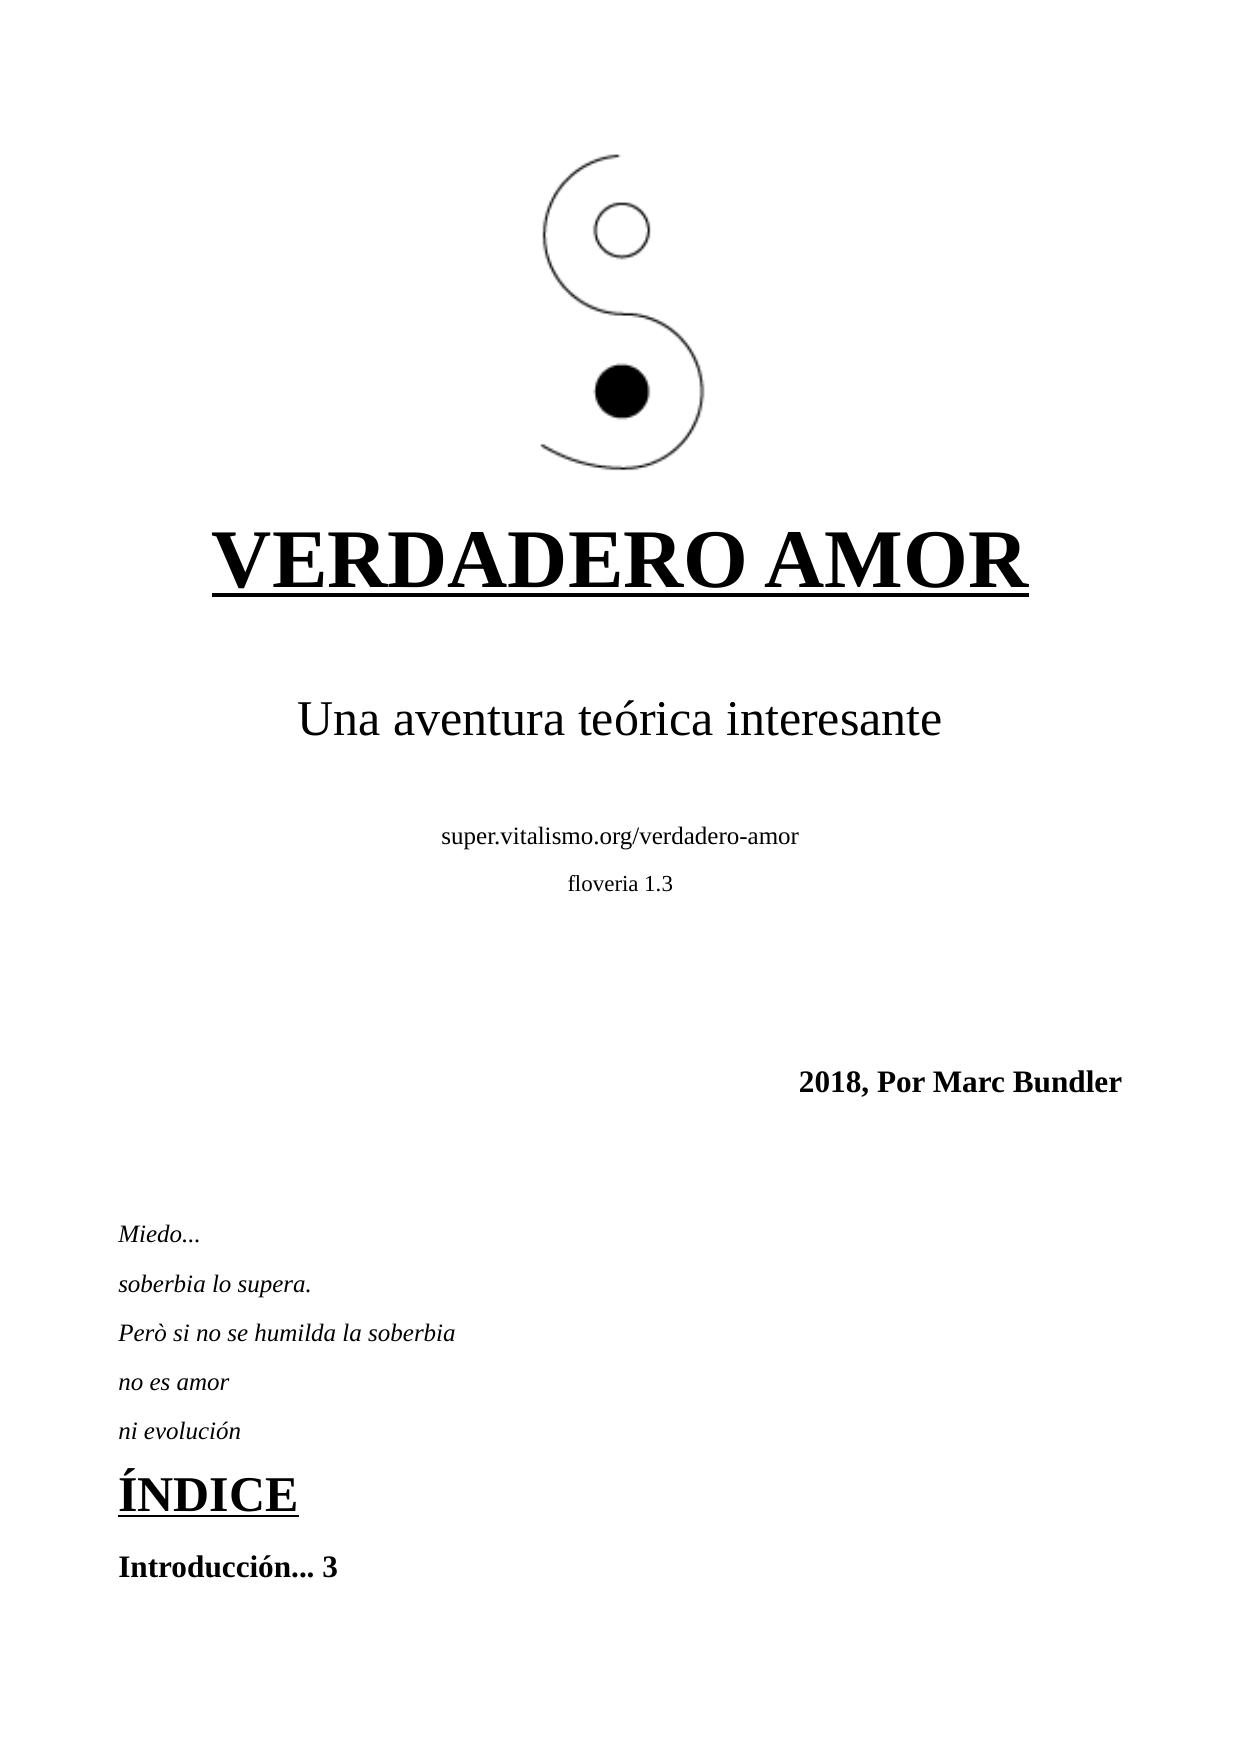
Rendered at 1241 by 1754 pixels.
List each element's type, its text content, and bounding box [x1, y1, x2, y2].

text no es amor [118, 1367, 1122, 1396]
text Miedo... [118, 1219, 1122, 1248]
text Introducción... 3 [118, 1548, 1122, 1584]
text floveria 1.3 [118, 870, 1122, 897]
text Però si no se humilda la soberbia [118, 1318, 1122, 1346]
text Una aventura teórica interesante [118, 689, 1122, 746]
picture [433, 118, 807, 491]
text VERDADERO AMOR [118, 412, 1122, 606]
text ni evolución [118, 1416, 1122, 1444]
text 2018, Por Marc Bundler [118, 1064, 1122, 1100]
text soberbia lo supera. [118, 1269, 1122, 1297]
text ÍNDICE [118, 1465, 1122, 1522]
text super.vitalismo.org/verdadero-amor [118, 821, 1122, 850]
